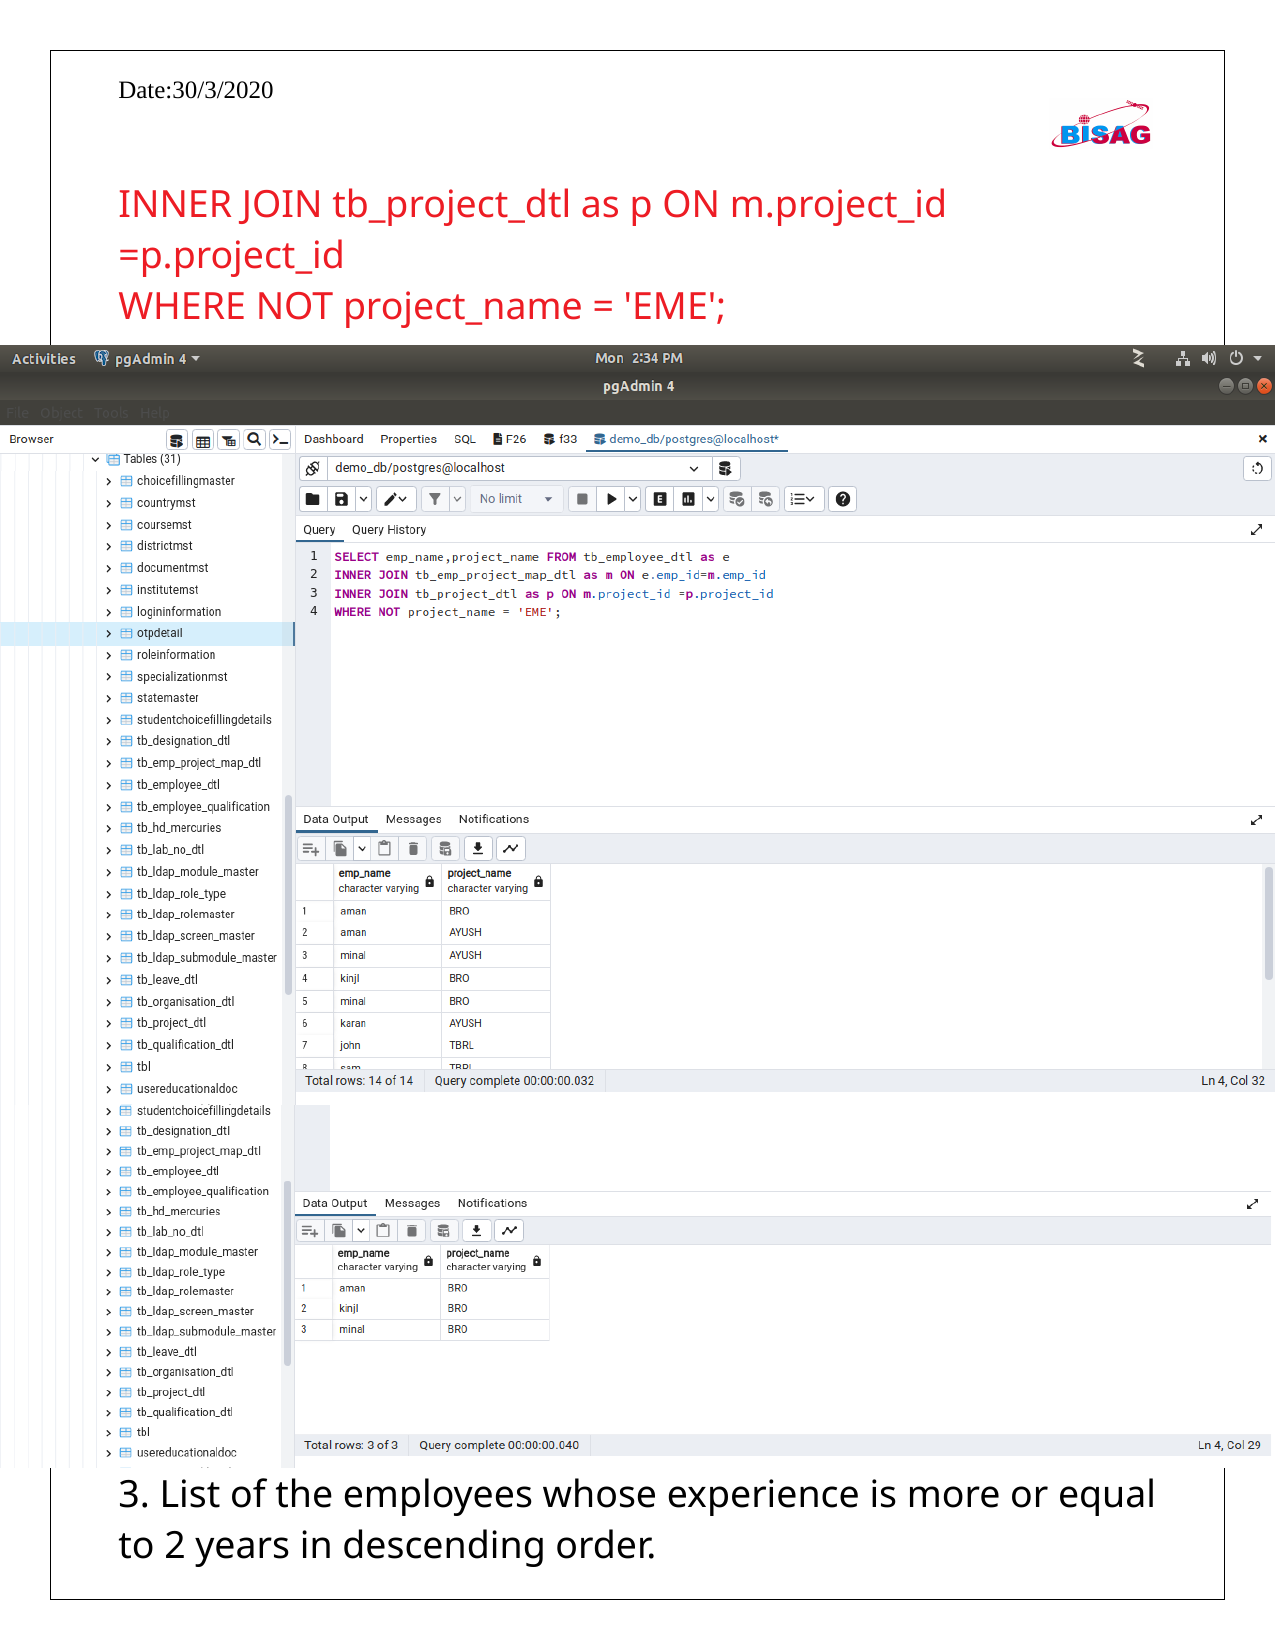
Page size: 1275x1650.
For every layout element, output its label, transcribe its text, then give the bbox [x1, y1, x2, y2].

text WHERE NOT project_name = 'EME'; [118, 279, 1157, 330]
picture [0, 345, 1275, 1468]
text INNER JOIN tb_project_dtl as p ON m.project_id =p.project_id [118, 177, 1157, 279]
text 3. List of the employees whose experience is more or equal to 2 years in descending order. [118, 1468, 1157, 1570]
picture [1048, 98, 1154, 149]
text [118, 330, 1157, 345]
